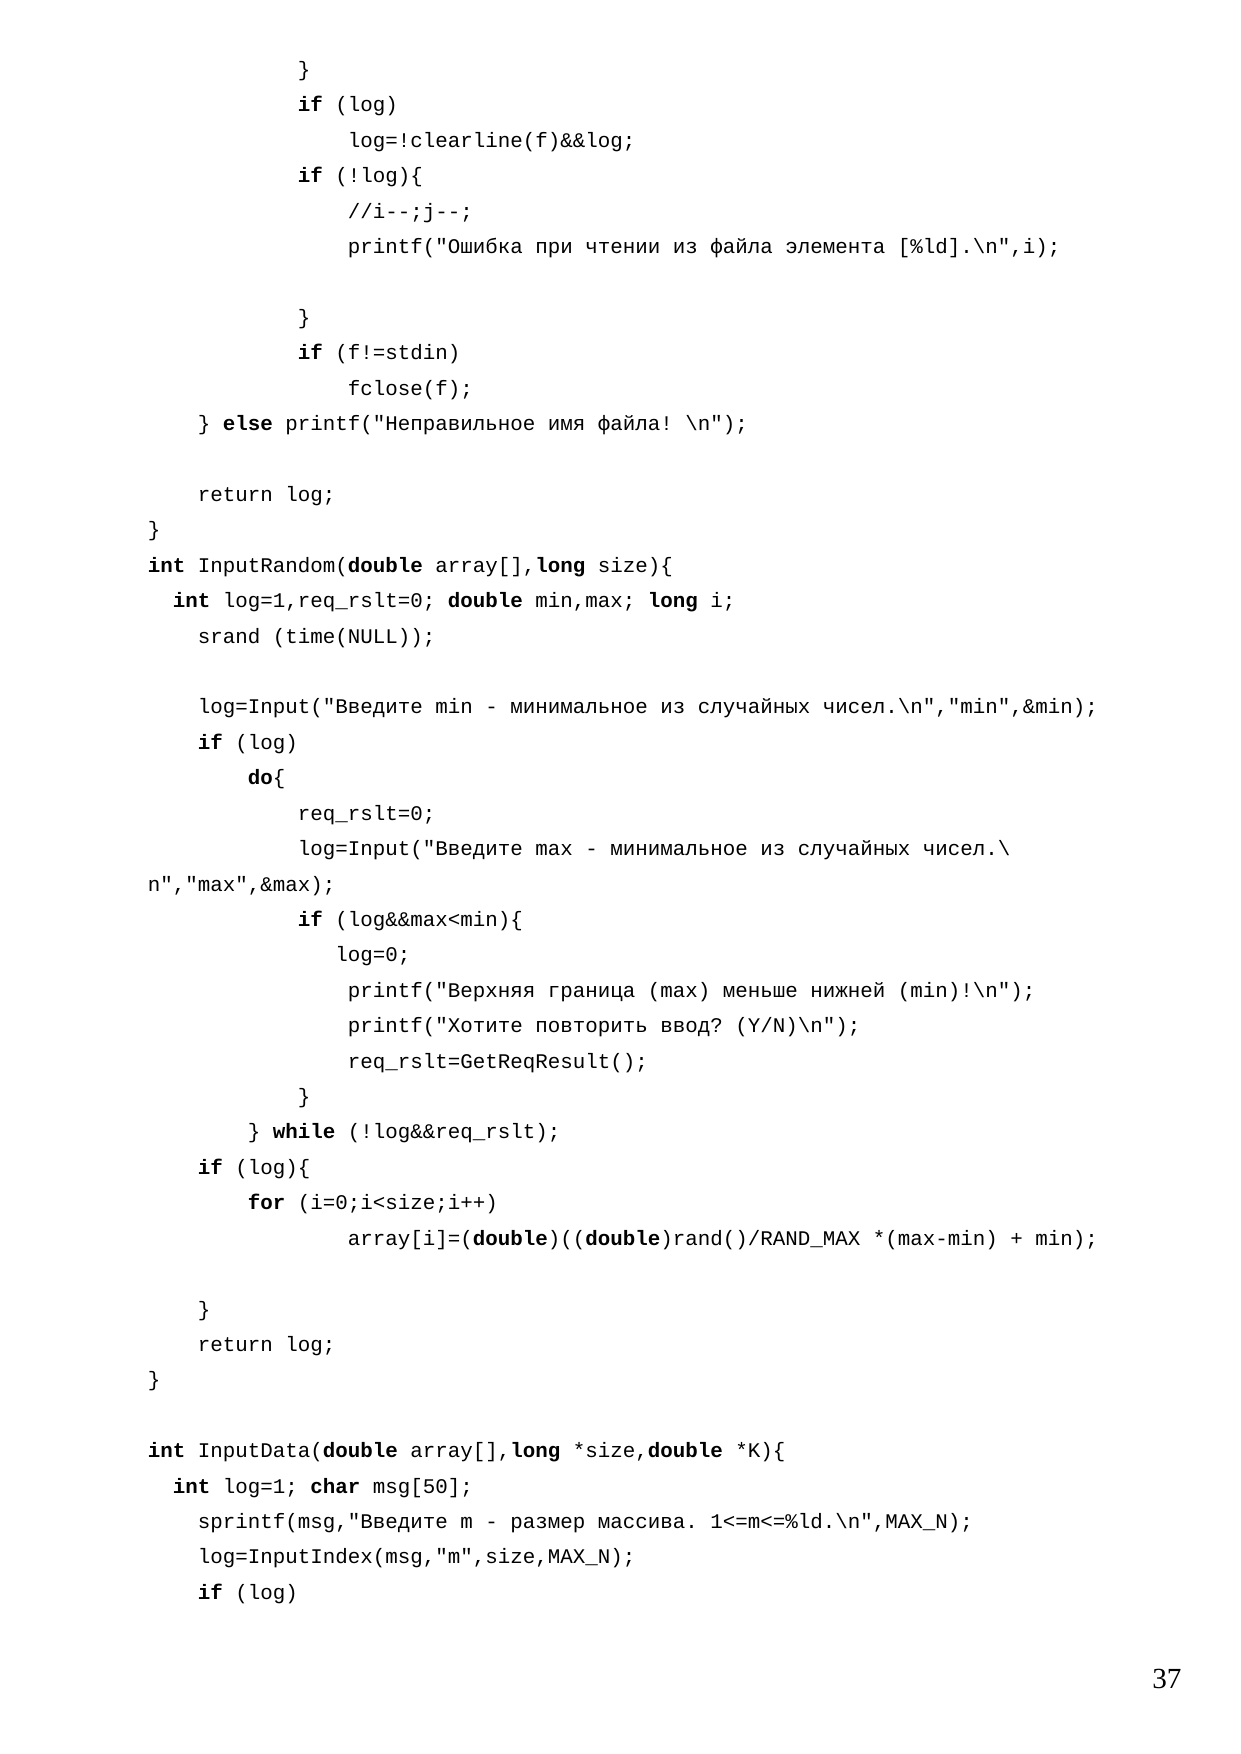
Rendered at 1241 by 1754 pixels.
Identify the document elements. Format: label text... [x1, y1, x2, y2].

text //i--;j--; [148, 201, 1181, 224]
text int InputRandom(double array[],long size){ [148, 555, 1181, 578]
text if (log) [148, 1582, 1181, 1606]
text srand (time(NULL)); [148, 626, 1181, 649]
text } [148, 519, 1181, 543]
text return log; [148, 1334, 1181, 1358]
text log=InputIndex(msg,"m",size,MAX_N); [148, 1547, 1181, 1570]
text return log; [148, 484, 1181, 508]
text } else printf("Неправильное имя файла! \n"); [148, 413, 1181, 437]
text if (log&&max<min){ [148, 909, 1181, 933]
text printf("Хотите повторить ввод? (Y/N)\n"); [148, 1015, 1181, 1039]
text array[i]=(double)((double)rand()/RAND_MAX *(max-min) + min); [148, 1228, 1181, 1251]
text if (log) [148, 732, 1181, 756]
text if (log){ [148, 1157, 1181, 1181]
text if (!log){ [148, 165, 1181, 189]
text req_rslt=GetReqResult(); [148, 1051, 1181, 1074]
text log=Input("Введите max - минимальное из случайных чисел.\n","max",&max); [148, 838, 1181, 897]
text int InputData(double array[],long *size,double *K){ [148, 1440, 1181, 1464]
text } [148, 59, 1181, 83]
text log=Input("Введите min - минимальное из случайных чисел.\n","min",&min); [148, 697, 1181, 720]
text sprintf(msg,"Введите m - размер массива. 1<=m<=%ld.\n",MAX_N); [148, 1511, 1181, 1535]
text } while (!log&&req_rslt); [148, 1122, 1181, 1145]
text log=0; [148, 944, 1181, 968]
text int log=1; char msg[50]; [148, 1476, 1181, 1499]
text for (i=0;i<size;i++) [148, 1192, 1181, 1216]
text if (f!=stdin) [148, 342, 1181, 366]
text fclose(f); [148, 378, 1181, 401]
text printf("Ошибка при чтении из файла элемента [%ld].\n",i); [148, 236, 1181, 260]
text if (log) [148, 94, 1181, 118]
text } [148, 1086, 1181, 1110]
text req_rslt=0; [148, 803, 1181, 826]
text } [148, 1369, 1181, 1393]
text printf("Верхняя граница (max) меньше нижней (min)!\n"); [148, 980, 1181, 1003]
text do{ [148, 767, 1181, 791]
text } [148, 307, 1181, 331]
text int log=1,req_rslt=0; double min,max; long i; [148, 590, 1181, 614]
text } [148, 1299, 1181, 1322]
text log=!clearline(f)&&log; [148, 130, 1181, 153]
